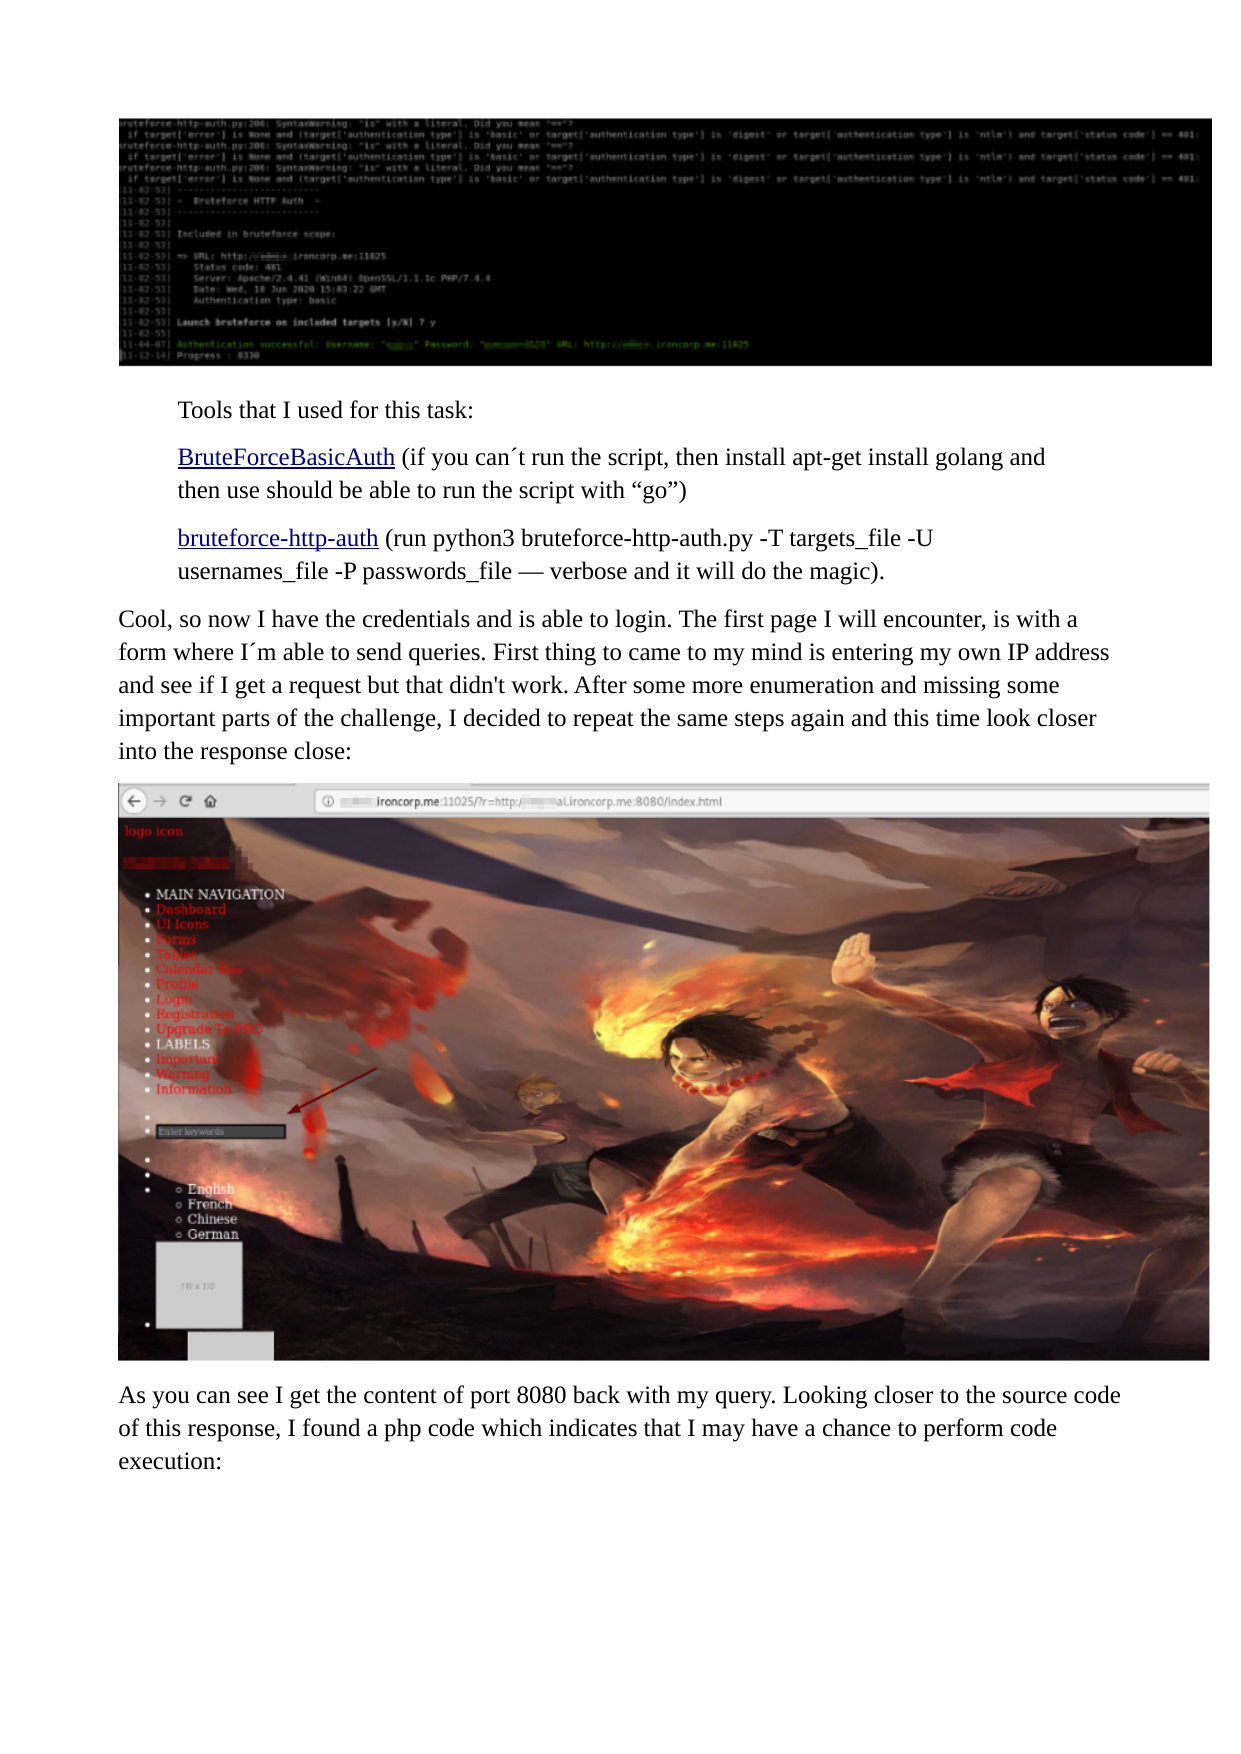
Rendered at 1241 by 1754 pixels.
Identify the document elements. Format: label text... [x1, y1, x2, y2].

picture [118, 783, 1212, 1362]
text Cool, so now I have the credentials and is able to login. The first page I will encounter, is with a form where I´m able to send queries. First thing to came to my mind is entering my own IP address and see if I get a request but that didn't work. After some more enumeration and missing some important parts of the challenge, I decided to repeat the same steps again and this time look closer into the response close: [118, 604, 1122, 764]
text Tools that I used for this task: [177, 395, 1063, 423]
text As you can see I get the content of port 8080 back with my query. Looking closer to the source code of this response, I found a php code which indicates that I may have a chance to perform code execution: [118, 1380, 1122, 1475]
text bruteforce-http-auth (run python3 bruteforce-http-auth.py -T targets_file -U usernames_file -P passwords_file — verbose and it will do the magic). [177, 523, 1063, 585]
text BruteForceBasicAuth (if you can´t run the script, then install apt-get install golang and then use should be able to run the script with “go”) [177, 442, 1063, 504]
picture [118, 118, 1212, 376]
